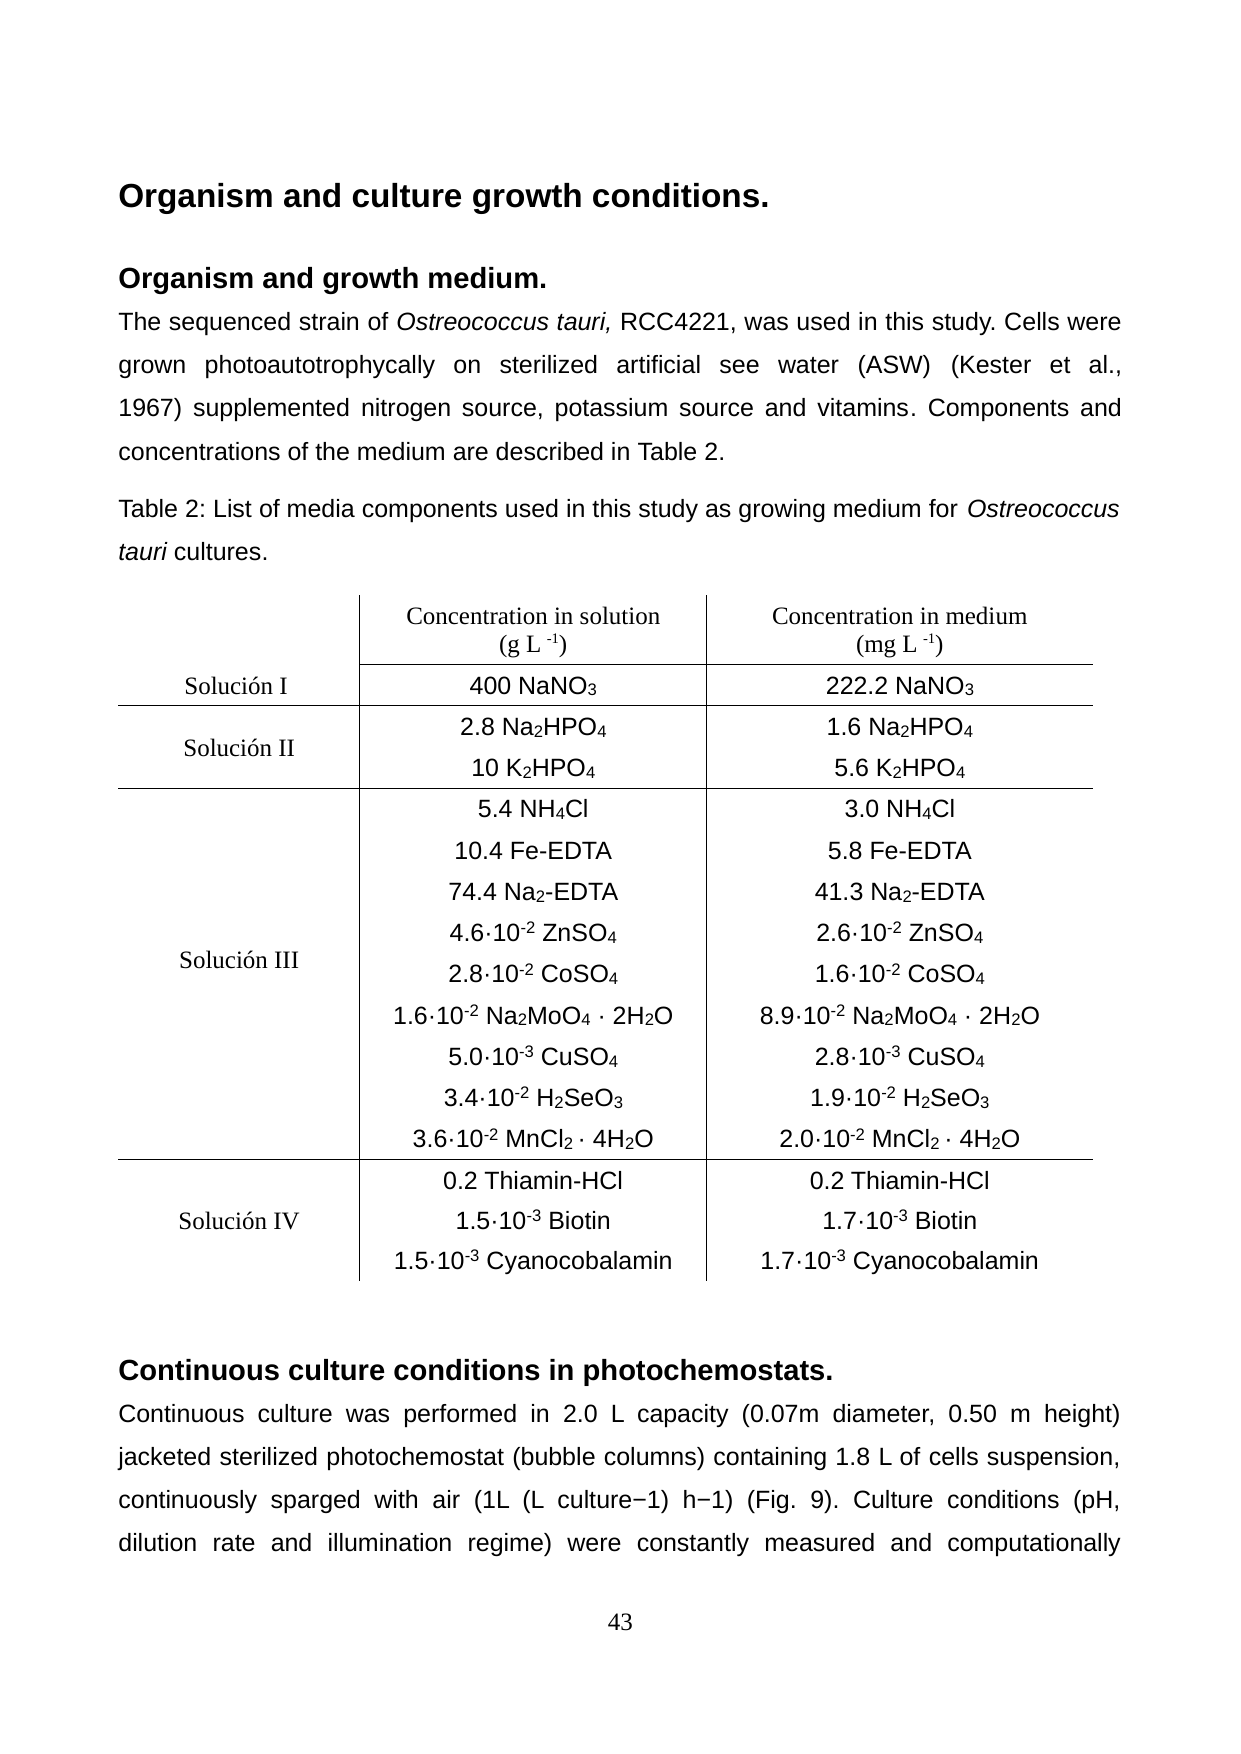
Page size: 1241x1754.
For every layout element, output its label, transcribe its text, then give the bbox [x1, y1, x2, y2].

table_cell 5.8 Fe-EDTA [707, 829, 1093, 870]
table_cell 1.7·10-3 Cyanocobalamin [707, 1240, 1093, 1281]
table_cell 1.6·10-2 Na2MoO4 · 2H2O [360, 994, 706, 1035]
table_cell 1.6·10-2 CoSO4 [707, 953, 1093, 994]
text The sequenced strain of Ostreococcus tauri, RCC4221, was used in this study. Cells were grown photoautotrophycally on sterilized artificial see water (ASW) (Kester et al., 1967)⁠ supplemented nitrogen source, potassium source and vitamins. Components and concentrations of the medium are described in Table 2. [118, 307, 1122, 465]
table_cell Solución IV [118, 1160, 359, 1281]
table_header [118, 595, 359, 664]
text Table 2: List of media components used in this study as growing medium for Ostreococcus tauri cultures. [118, 494, 1122, 566]
table_cell 10.4 Fe-EDTA [360, 829, 706, 870]
table_cell 3.4·10-2 H2SeO3 [360, 1076, 706, 1118]
subtitle Continuous culture conditions in photochemostats. [118, 1353, 1122, 1386]
table_cell 5.0·10-3 CuSO4 [360, 1035, 706, 1076]
table_cell 400 NaNO3 [360, 665, 706, 705]
table_cell 41.3 Na2-EDTA [707, 870, 1093, 911]
table_cell Solución III [118, 789, 359, 1159]
table_cell 1.7·10-3 Biotin [707, 1200, 1093, 1240]
table_cell Solución II [118, 706, 359, 788]
table_cell 1.5·10-3 Biotin [360, 1200, 706, 1240]
table_header Concentration in medium (mg L -1) [707, 595, 1093, 664]
table_cell 5.6 K2HPO4 [707, 746, 1093, 788]
table_cell 3.6·10-2 MnCl2 · 4H2O [360, 1118, 706, 1159]
table_cell 8.9·10-2 Na2MoO4 · 2H2O [707, 994, 1093, 1035]
text Continuous culture was performed in 2.0 L capacity (0.07m diameter, 0.50 m height) jacketed sterilized photochemostat (bubble columns) containing 1.8 L of cells suspension, continuously sparged with air (1L (L culture−1) h−1) (Fig. 9). Culture conditions (pH, dilution rate and illumination regime) were constantly measured and computationally [118, 1399, 1122, 1557]
table_cell 10 K2HPO4 [360, 746, 706, 788]
table_cell 0.2 Thiamin-HCl [707, 1160, 1093, 1200]
table_cell 1.9·10-2 H2SeO3 [707, 1076, 1093, 1118]
table_cell 2.0·10-2 MnCl2 · 4H2O [707, 1118, 1093, 1159]
table_cell 0.2 Thiamin-HCl [360, 1160, 706, 1200]
table_cell 1.5·10-3 Cyanocobalamin [360, 1240, 706, 1281]
table_header Concentration in solution (g L -1) [360, 595, 706, 664]
table_cell 2.8 Na2HPO4 [360, 706, 706, 746]
table_cell 74.4 Na2-EDTA [360, 870, 706, 911]
subtitle Organism and culture growth conditions. [118, 176, 1122, 215]
table_cell 3.0 NH4Cl [707, 789, 1093, 829]
table_cell 5.4 NH4Cl [360, 789, 706, 829]
table_cell Solución I [118, 664, 359, 705]
table_cell 222.2 NaNO3 [707, 665, 1093, 705]
table_cell 2.6·10-2 ZnSO4 [707, 911, 1093, 953]
table_cell 2.8·10-3 CuSO4 [707, 1035, 1093, 1076]
table_cell 4.6·10-2 ZnSO4 [360, 911, 706, 953]
table_cell 1.6 Na2HPO4 [707, 706, 1093, 746]
subtitle Organism and growth medium. [118, 261, 1122, 294]
table_cell 2.8·10-2 CoSO4 [360, 953, 706, 994]
